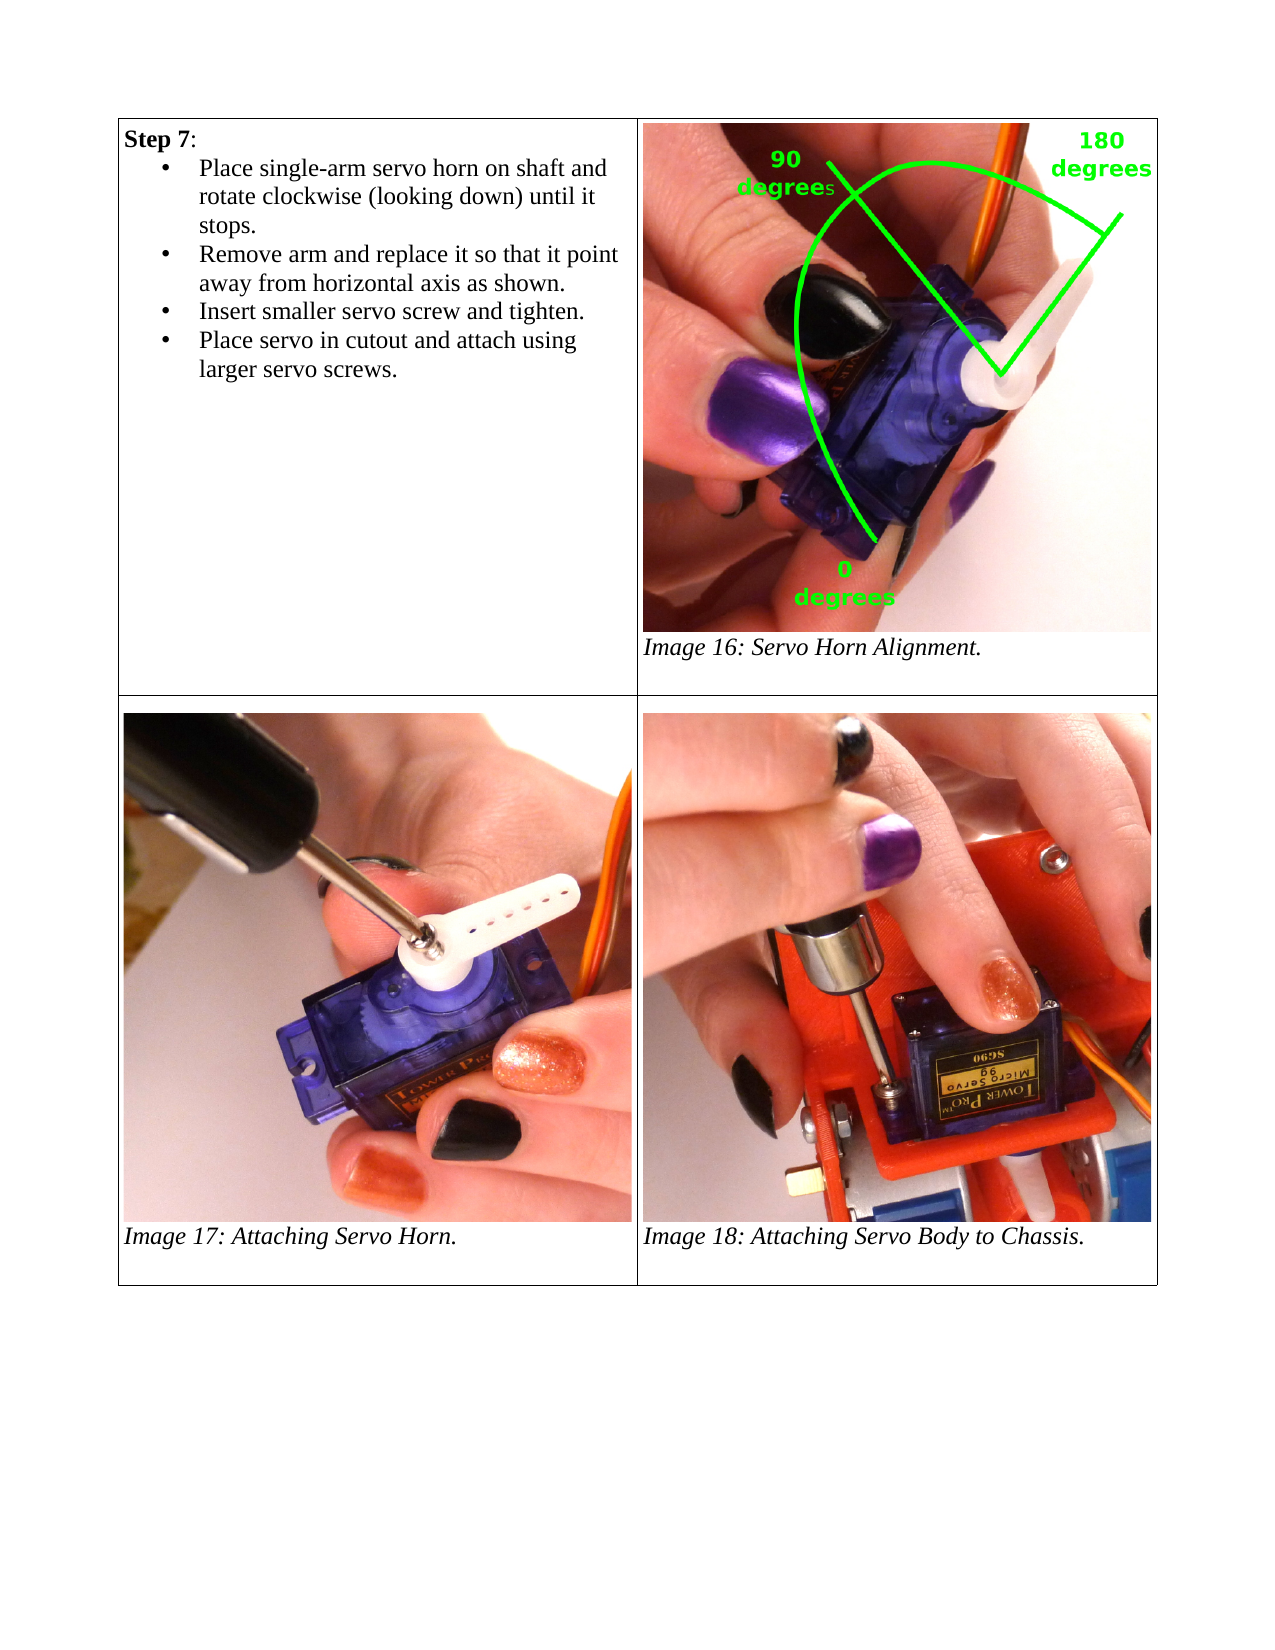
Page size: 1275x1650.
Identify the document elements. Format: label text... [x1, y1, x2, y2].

table_cell Step 7: Place single-arm servo horn on shaft and rotate clockwise (looking down) until it stops. Remove arm and replace it so that it point away from horizontal axis as shown. Insert smaller servo screw and tighten. Place servo in cutout and attach using larger servo screws. [119, 119, 637, 695]
table_cell [638, 119, 1157, 695]
table_cell [638, 696, 1157, 1284]
table_cell [119, 696, 637, 1284]
picture [643, 123, 1152, 632]
picture [123, 713, 632, 1222]
picture [643, 713, 1152, 1222]
